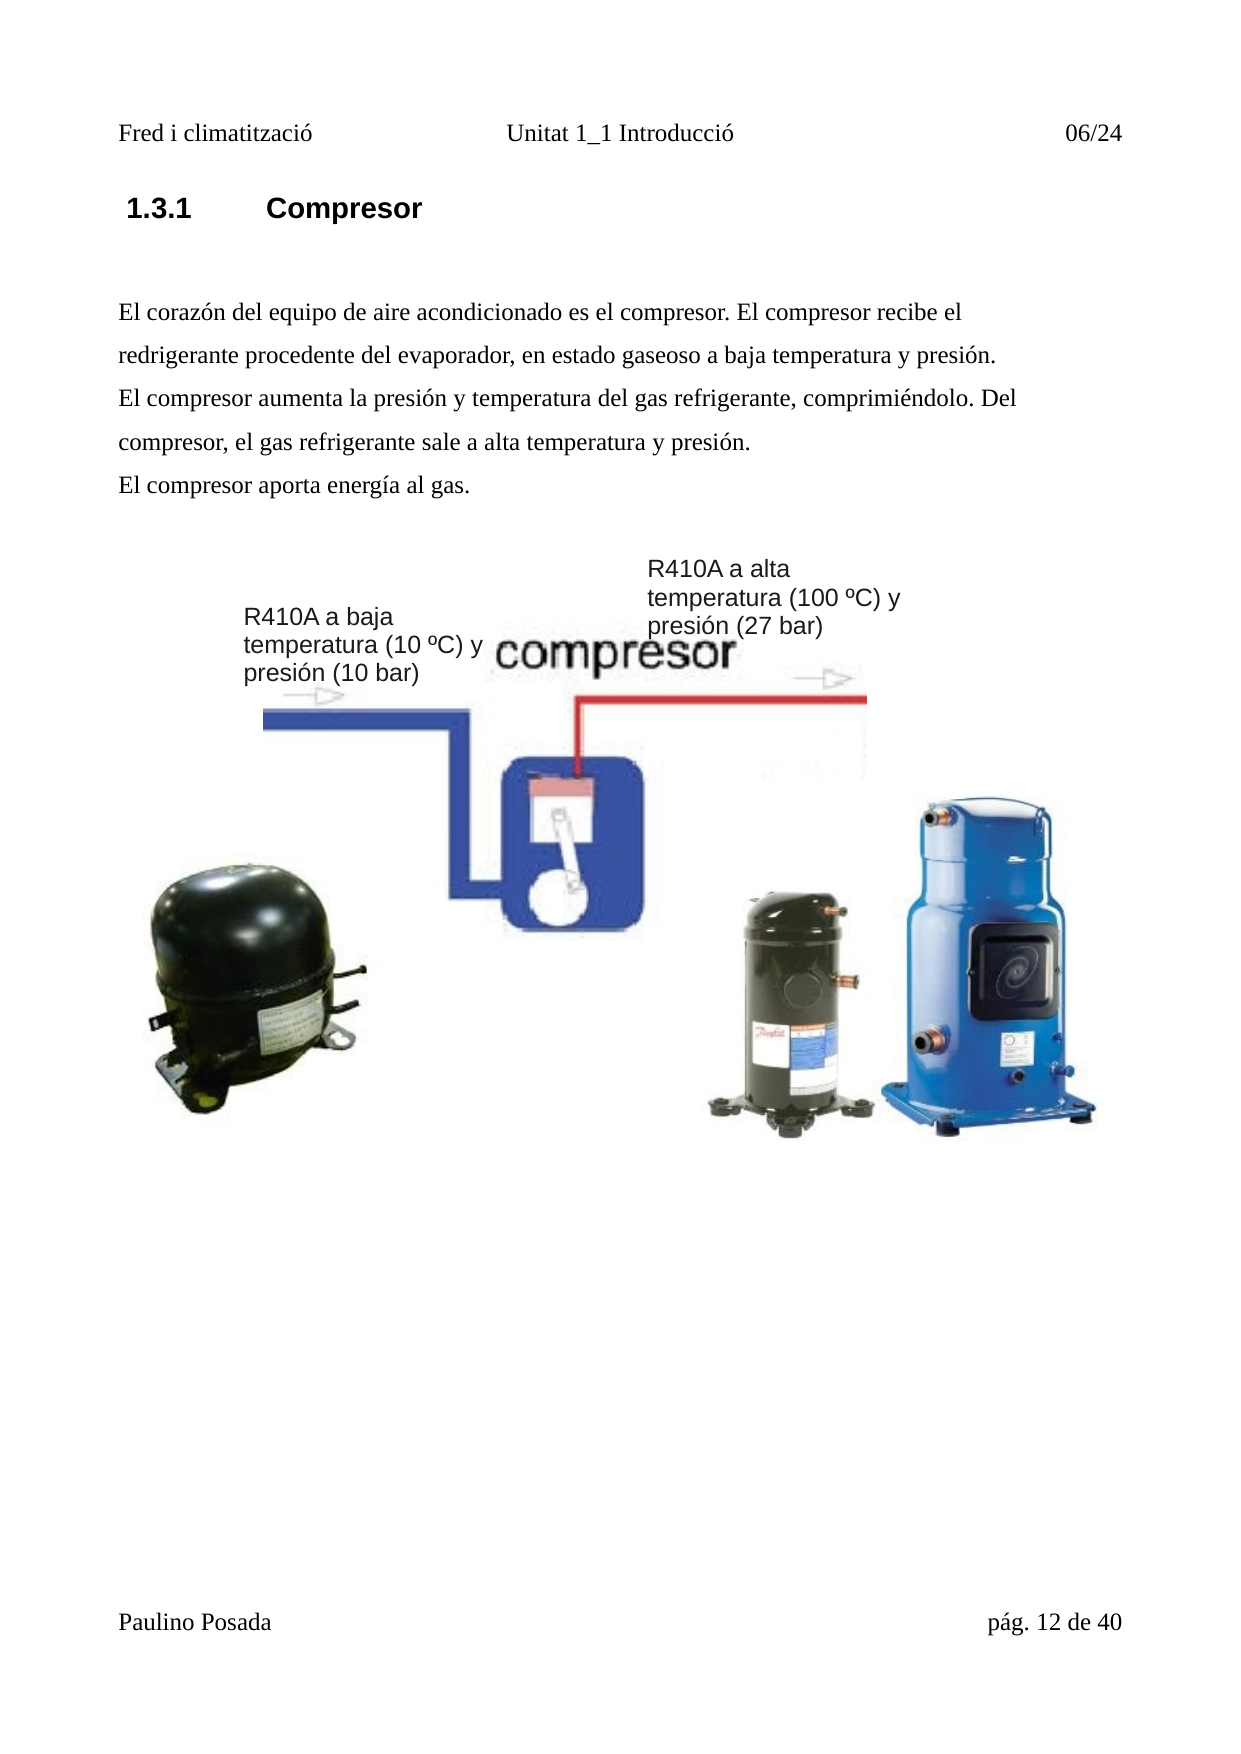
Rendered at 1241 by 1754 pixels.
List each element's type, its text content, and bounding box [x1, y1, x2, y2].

picture [858, 590, 867, 604]
picture [264, 611, 270, 619]
text El compresor aporta energía al gas. [118, 470, 1122, 498]
text El compresor aumenta la presión y temperatura del gas refrigerante, comprimiéndolo. Del [118, 383, 1122, 412]
picture [118, 567, 1111, 1142]
subtitle Compresor [118, 191, 1122, 225]
text El corazón del equipo de aire acondicionado es el compresor. El compresor recibe el [118, 297, 1122, 326]
text redrigerante procedente del evaporador, en estado gaseoso a baja temperatura y presión. [118, 340, 1122, 369]
picture [732, 570, 739, 576]
picture [753, 570, 760, 576]
picture [779, 570, 786, 576]
picture [696, 567, 704, 575]
text compresor, el gas refrigerante sale a alta temperatura y presión. [118, 427, 1122, 455]
